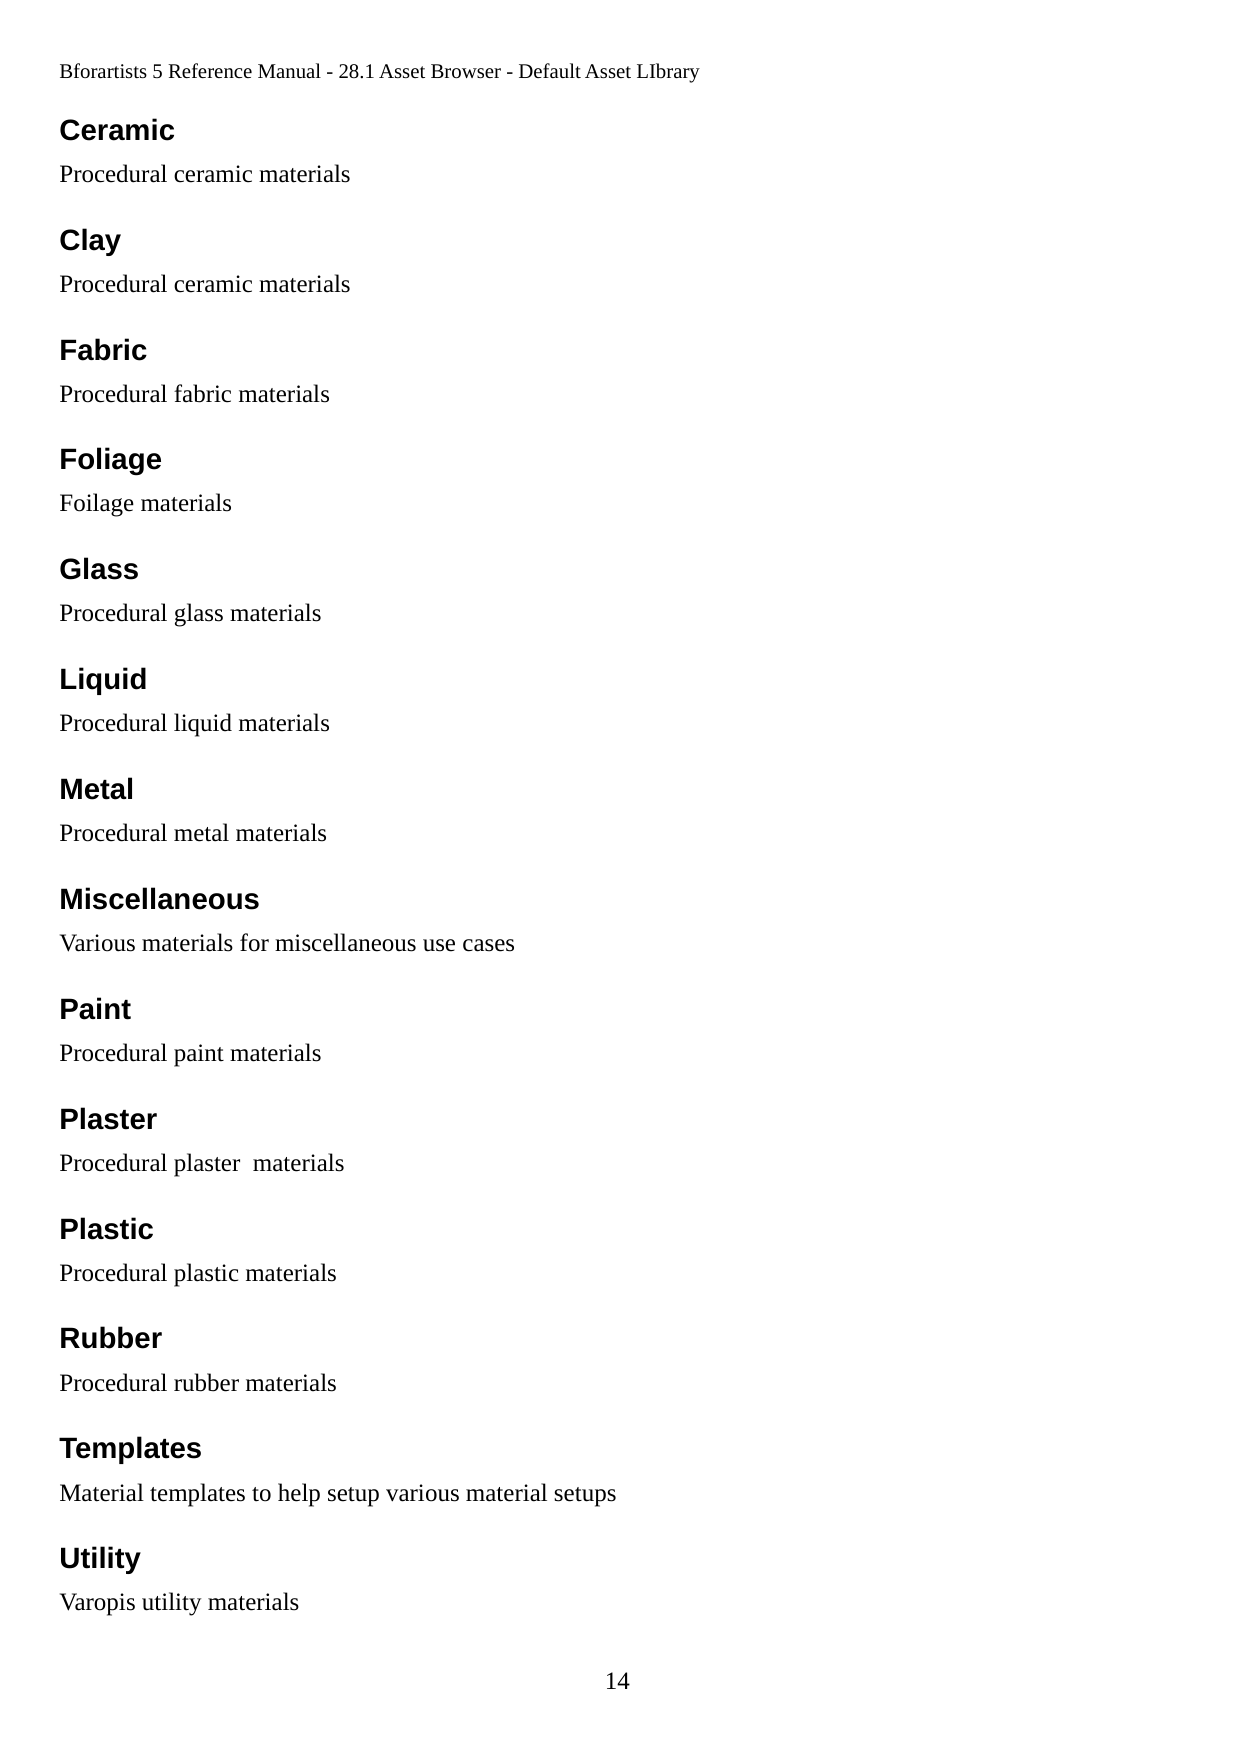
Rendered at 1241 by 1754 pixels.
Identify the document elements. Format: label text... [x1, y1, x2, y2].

text Foilage materials [59, 488, 1181, 517]
subtitle Rubber [59, 1321, 1181, 1355]
subtitle Utility [59, 1541, 1181, 1575]
text Varopis utility materials [59, 1587, 1181, 1616]
subtitle Fabric [59, 332, 1181, 366]
subtitle Ceramic [59, 113, 1181, 146]
subtitle Plaster [59, 1102, 1181, 1135]
text Procedural plastic materials [59, 1258, 1181, 1287]
subtitle Templates [59, 1431, 1181, 1465]
text Procedural ceramic materials [59, 159, 1181, 188]
subtitle Clay [59, 222, 1181, 256]
text Procedural rubber materials [59, 1368, 1181, 1396]
subtitle Foliage [59, 442, 1181, 476]
text Procedural fabric materials [59, 379, 1181, 407]
text Procedural plaster materials [59, 1148, 1181, 1177]
subtitle Paint [59, 992, 1181, 1026]
text Procedural paint materials [59, 1038, 1181, 1067]
text Procedural ceramic materials [59, 269, 1181, 297]
text Procedural glass materials [59, 598, 1181, 627]
subtitle Glass [59, 552, 1181, 586]
subtitle Liquid [59, 662, 1181, 696]
subtitle Plastic [59, 1212, 1181, 1245]
text Material templates to help setup various material setups [59, 1478, 1181, 1506]
text Procedural metal materials [59, 818, 1181, 847]
text Various materials for miscellaneous use cases [59, 928, 1181, 957]
subtitle Miscellaneous [59, 882, 1181, 916]
subtitle Metal [59, 772, 1181, 806]
text Procedural liquid materials [59, 708, 1181, 737]
